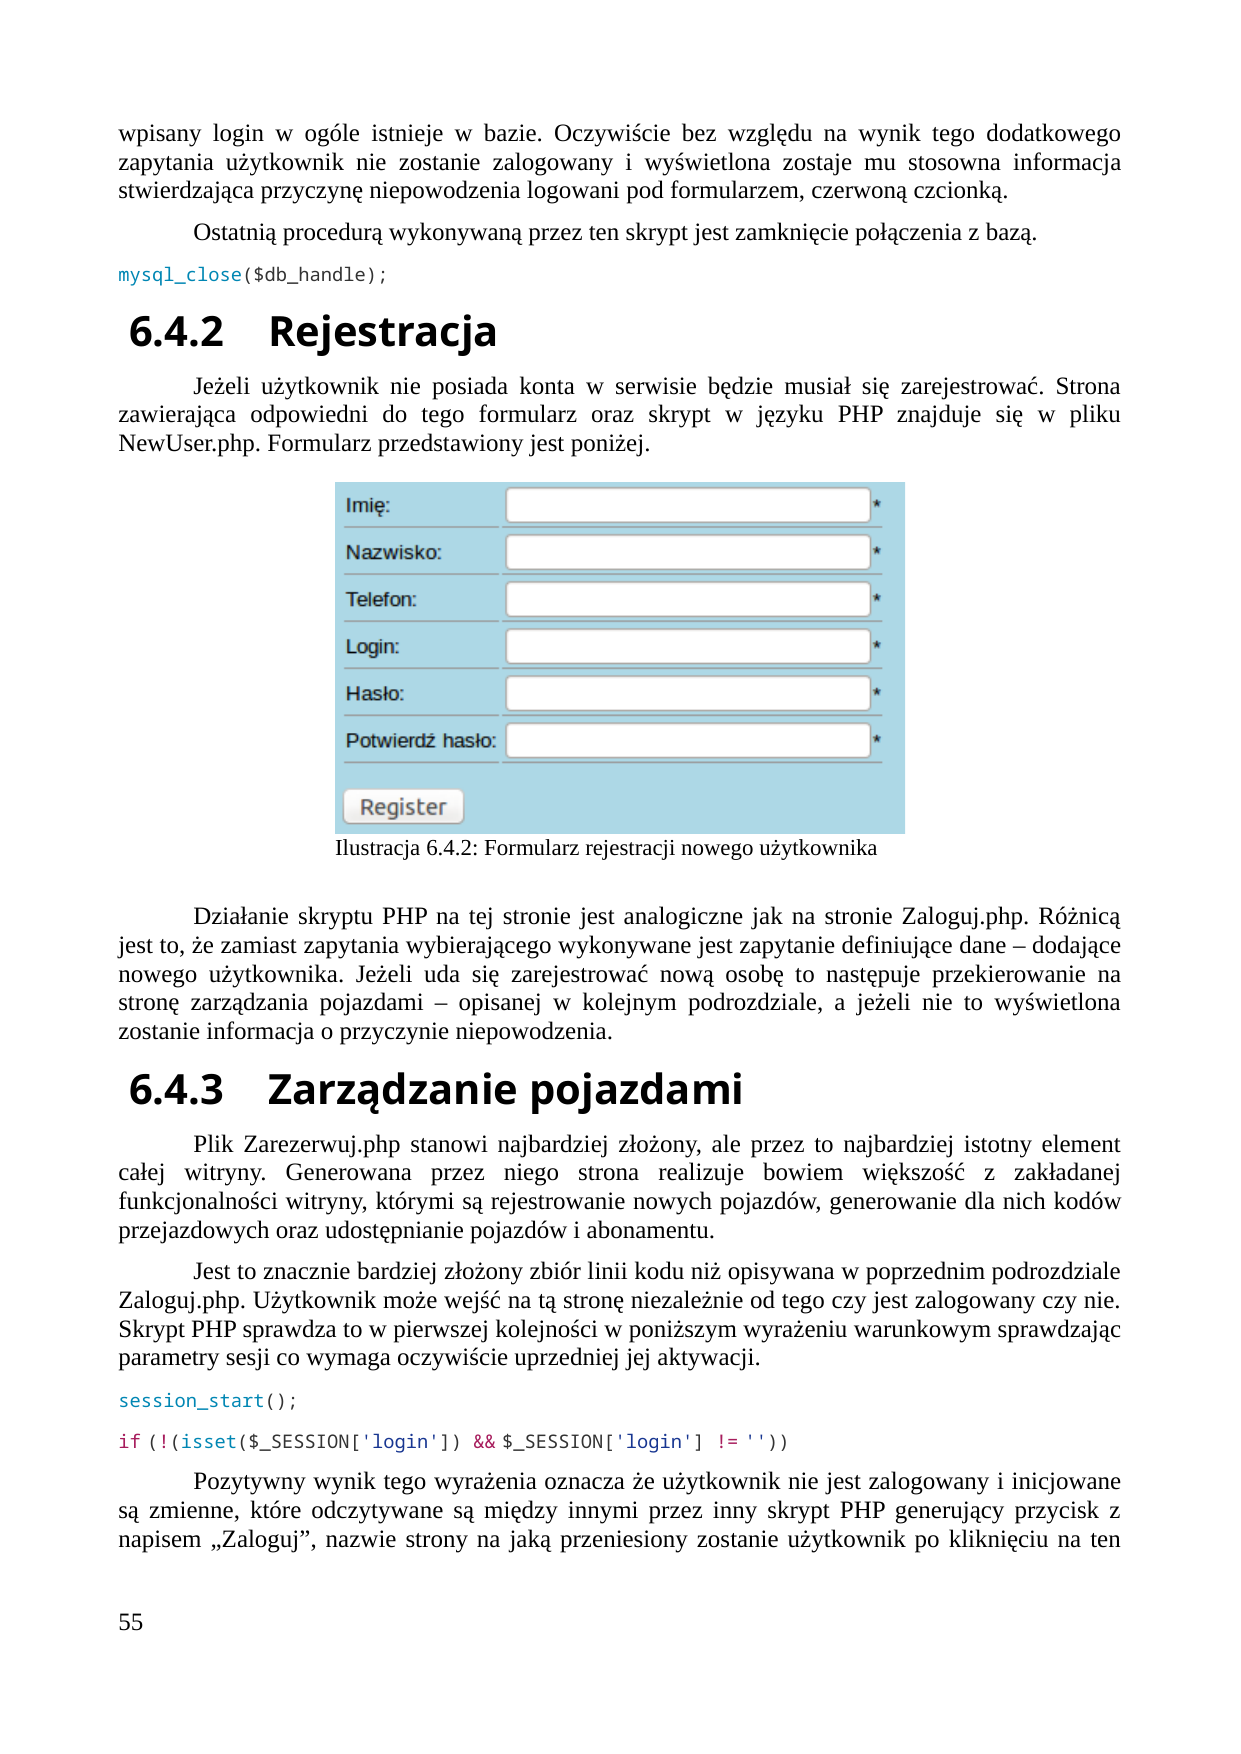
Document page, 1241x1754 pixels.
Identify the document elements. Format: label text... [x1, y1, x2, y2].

text if (!(isset($_SESSION['login']) && $_SESSION['login'] != '')) [118, 1425, 1122, 1454]
text mysql_close($db_handle); [118, 258, 1122, 287]
subtitle Zarządzanie pojazdami [118, 1059, 1122, 1116]
text session_start(); [118, 1384, 1122, 1412]
text Plik Zarezerwuj.php stanowi najbardziej złożony, ale przez to najbardziej istotny element całej witryny. Generowana przez niego strona realizuje bowiem większość z zakładanej funkcjonalności witryny, którymi są rejestrowanie nowych pojazdów, generowanie dla nich kodów przejazdowych oraz udostępnianie pojazdów i abonamentu. [118, 1129, 1122, 1244]
subtitle Rejestracja [118, 301, 1122, 358]
text Jest to znacznie bardziej złożony zbiór linii kodu niż opisywana w poprzednim podrozdziale Zaloguj.php. Użytkownik może wejść na tą stronę niezależnie od tego czy jest zalogowany czy nie. Skrypt PHP sprawdza to w pierwszej kolejności w poniższym wyrażeniu warunkowym sprawdzając parametry sesji co wymaga oczywiście uprzedniej jej aktywacji. [118, 1256, 1122, 1371]
text Pozytywny wynik tego wyrażenia oznacza że użytkownik nie jest zalogowany i inicjowane są zmienne, które odczytywane są między innymi przez inny skrypt PHP generujący przycisk z napisem „Zaloguj”, nazwie strony na jaką przeniesiony zostanie użytkownik po kliknięciu na ten [118, 1466, 1122, 1552]
text Działanie skryptu PHP na tej stronie jest analogiczne jak na stronie Zaloguj.php. Różnicą jest to, że zamiast zapytania wybierającego wykonywane jest zapytanie definiujące dane – dodające nowego użytkownika. Jeżeli uda się zarejestrować nową osobę to następuje przekierowanie na stronę zarządzania pojazdami – opisanej w kolejnym podrozdziale, a jeżeli nie to wyświetlona zostanie informacja o przyczynie niepowodzenia. [118, 901, 1122, 1045]
picture [335, 482, 906, 834]
text wpisany login w ogóle istnieje w bazie. Oczywiście bez względu na wynik tego dodatkowego zapytania użytkownik nie zostanie zalogowany i wyświetlona zostaje mu stosowna informacja stwierdzająca przyczynę niepowodzenia logowani pod formularzem, czerwoną czcionką. [118, 118, 1122, 204]
text Ostatnią procedurą wykonywaną przez ten skrypt jest zamknięcie połączenia z bazą. [118, 217, 1122, 246]
text Ilustracja 6.4.2: Formularz rejestracji nowego użytkownika [335, 834, 905, 860]
text Jeżeli użytkownik nie posiada konta w serwisie będzie musiał się zarejestrować. Strona zawierająca odpowiedni do tego formularz oraz skrypt w języku PHP znajduje się w pliku NewUser.php. Formularz przedstawiony jest poniżej. [118, 371, 1122, 457]
